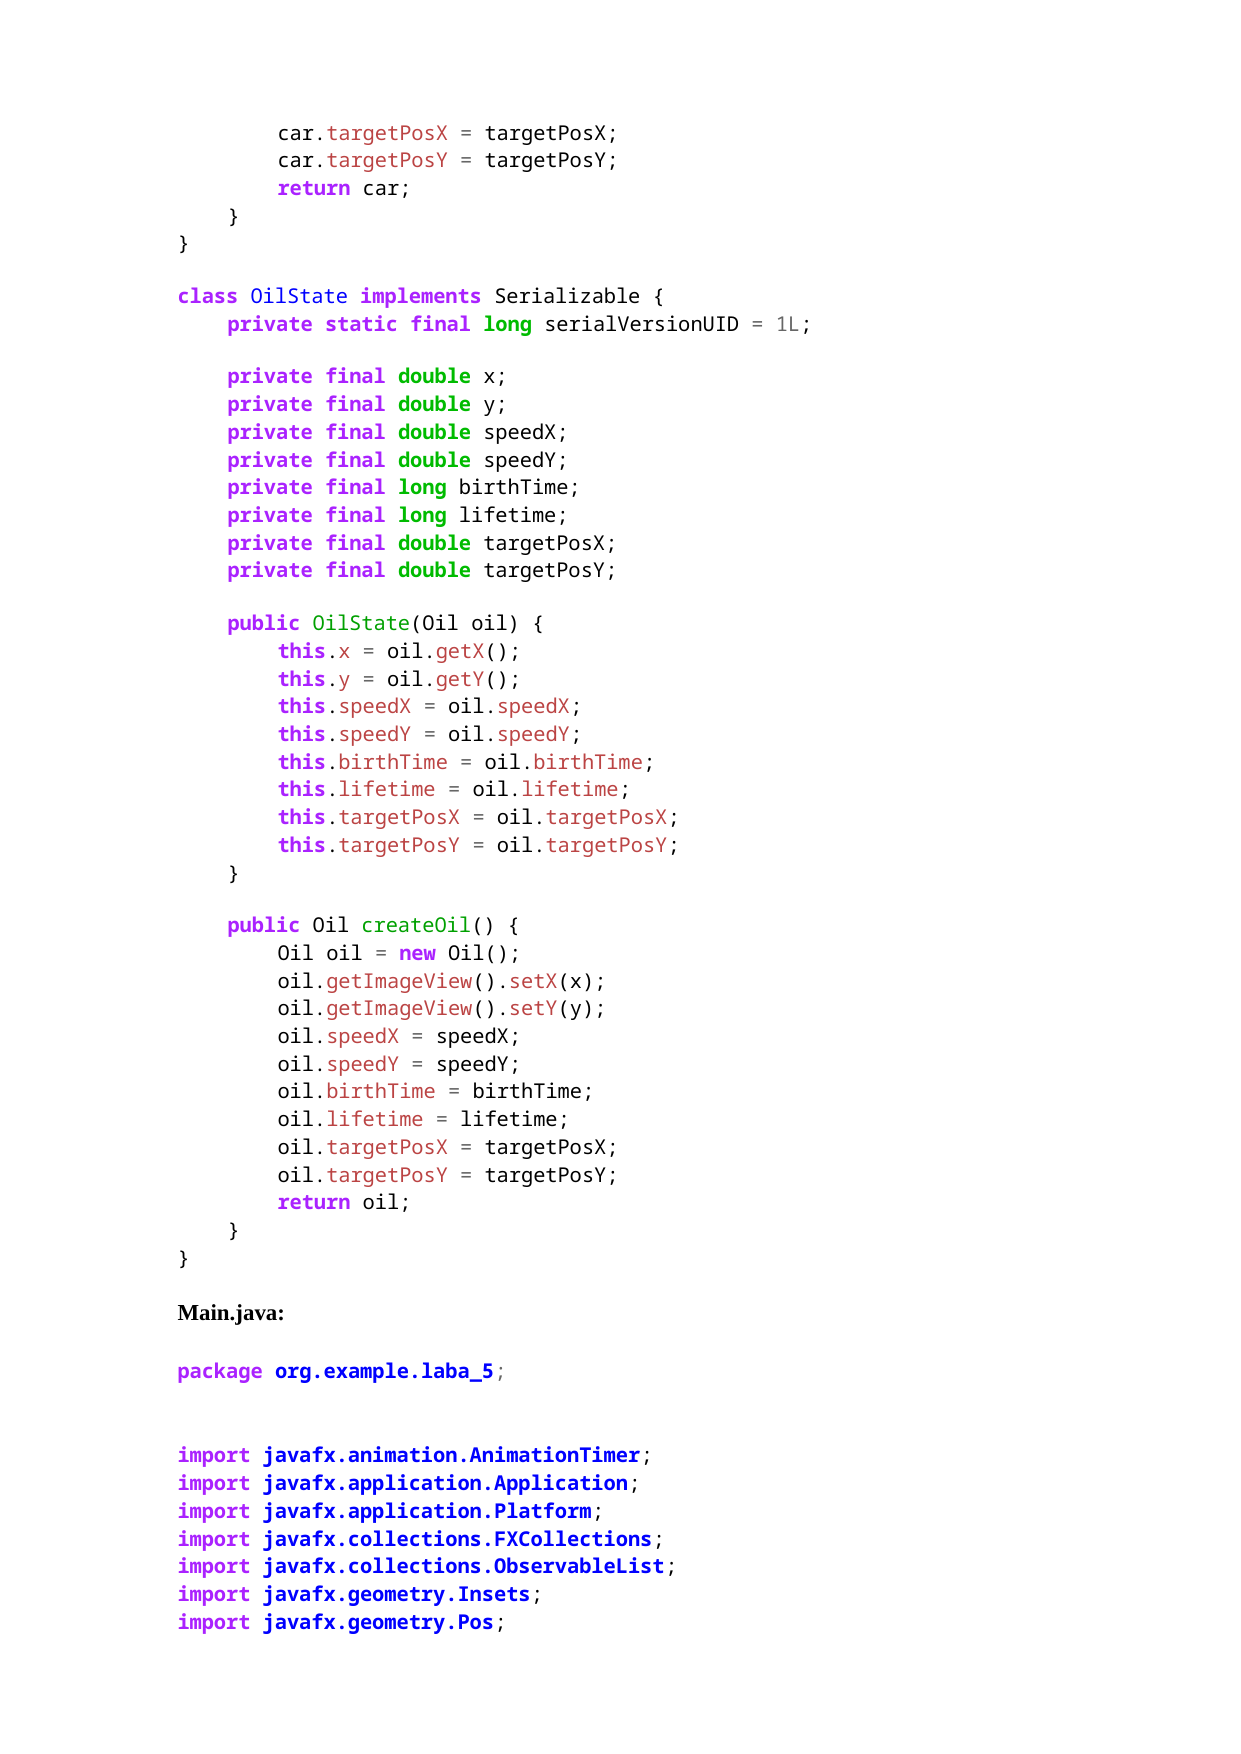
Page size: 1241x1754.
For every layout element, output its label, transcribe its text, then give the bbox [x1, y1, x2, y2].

text this.birthTime = oil.birthTime; [177, 747, 1152, 775]
text car.targetPosY = targetPosY; [177, 146, 1152, 173]
text return oil; [177, 1188, 1152, 1216]
text import javafx.application.Application; [177, 1469, 1152, 1496]
text private final double targetPosY; [177, 556, 1152, 584]
text private final long birthTime; [177, 473, 1152, 501]
text } [177, 201, 1152, 229]
text return car; [177, 173, 1152, 201]
text oil.lifetime = lifetime; [177, 1105, 1152, 1132]
text oil.targetPosX = targetPosX; [177, 1132, 1152, 1160]
text public Oil createOil() { [177, 911, 1152, 938]
text this.lifetime = oil.lifetime; [177, 775, 1152, 803]
text this.speedY = oil.speedY; [177, 719, 1152, 747]
text car.targetPosX = targetPosX; [177, 118, 1152, 146]
text } [177, 1216, 1152, 1243]
text } [177, 858, 1152, 886]
text private final long lifetime; [177, 501, 1152, 528]
text oil.birthTime = birthTime; [177, 1077, 1152, 1105]
text private final double y; [177, 390, 1152, 417]
text this.x = oil.getX(); [177, 636, 1152, 664]
text import javafx.application.Platform; [177, 1496, 1152, 1524]
text oil.speedY = speedY; [177, 1049, 1152, 1077]
text import javafx.collections.FXCollections; [177, 1524, 1152, 1552]
text } [177, 1243, 1152, 1271]
text oil.targetPosY = targetPosY; [177, 1160, 1152, 1188]
text private static final long serialVersionUID = 1L; [177, 309, 1152, 337]
text oil.speedX = speedX; [177, 1022, 1152, 1049]
text public OilState(Oil oil) { [177, 609, 1152, 636]
text private final double speedX; [177, 417, 1152, 445]
text Main.java: [177, 1299, 1152, 1325]
text class OilState implements Serializable { [177, 282, 1152, 309]
text private final double speedY; [177, 445, 1152, 473]
text private final double targetPosX; [177, 528, 1152, 556]
text this.targetPosX = oil.targetPosX; [177, 803, 1152, 830]
text } [177, 229, 1152, 257]
text private final double x; [177, 362, 1152, 390]
text import javafx.collections.ObservableList; [177, 1552, 1152, 1579]
text import javafx.animation.AnimationTimer; [177, 1441, 1152, 1469]
text this.speedX = oil.speedX; [177, 692, 1152, 719]
text Oil oil = new Oil(); [177, 938, 1152, 966]
text package org.example.laba_5; [177, 1357, 1152, 1384]
text this.y = oil.getY(); [177, 664, 1152, 692]
text this.targetPosY = oil.targetPosY; [177, 830, 1152, 858]
text import javafx.geometry.Insets; [177, 1579, 1152, 1607]
text oil.getImageView().setX(x); [177, 966, 1152, 994]
text oil.getImageView().setY(y); [177, 994, 1152, 1022]
text import javafx.geometry.Pos; [177, 1607, 1152, 1635]
